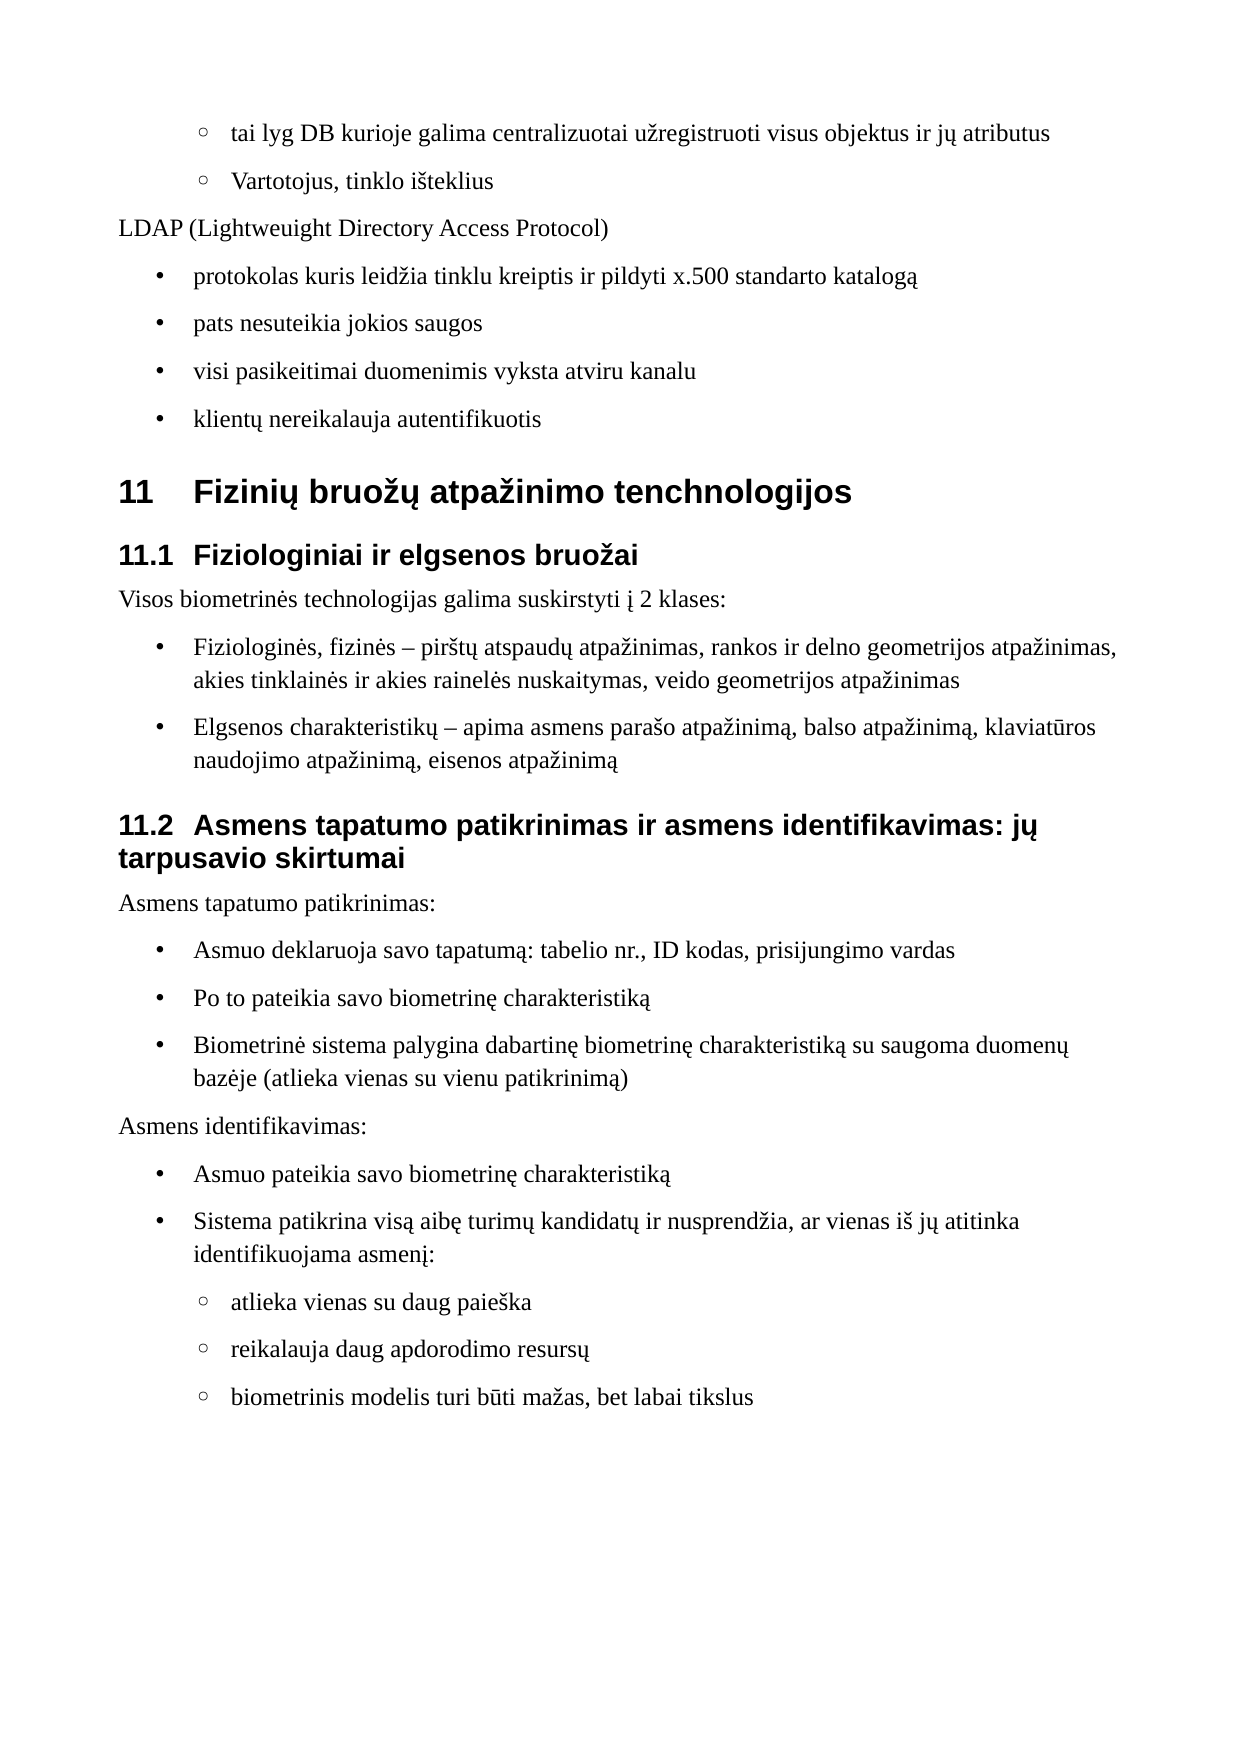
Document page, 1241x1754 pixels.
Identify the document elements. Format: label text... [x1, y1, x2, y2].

list klientų nereikalauja autentifikuotis [156, 404, 1122, 432]
subtitle Asmens tapatumo patikrinimas ir asmens identifikavimas: jų tarpusavio skirtumai [118, 808, 1122, 875]
list visi pasikeitimai duomenimis vyksta atviru kanalu [156, 356, 1122, 385]
list biometrinis modelis turi būti mažas, bet labai tikslus [193, 1382, 1122, 1411]
list Sistema patikrina visą aibę turimų kandidatų ir nusprendžia, ar vienas iš jų atitinka identifikuojama asmenį: [156, 1206, 1122, 1268]
text LDAP (Lightweuight Directory Access Protocol) [118, 213, 1122, 242]
text Asmens identifikavimas: [118, 1111, 1122, 1140]
list Asmuo deklaruoja savo tapatumą: tabelio nr., ID kodas, prisijungimo vardas [156, 935, 1122, 964]
list Po to pateikia savo biometrinę charakteristiką [156, 983, 1122, 1012]
list Fiziologinės, fizinės – pirštų atspaudų atpažinimas, rankos ir delno geometrijos atpažinimas, akies tinklainės ir akies rainelės nuskaitymas, veido geometrijos atpažinimas [156, 632, 1122, 693]
list protokolas kuris leidžia tinklu kreiptis ir pildyti x.500 standarto katalogą [156, 261, 1122, 290]
list pats nesuteikia jokios saugos [156, 308, 1122, 337]
list atlieka vienas su daug paieška [193, 1287, 1122, 1316]
list Asmuo pateikia savo biometrinę charakteristiką [156, 1159, 1122, 1187]
list Elgsenos charakteristikų – apima asmens parašo atpažinimą, balso atpažinimą, klaviatūros naudojimo atpažinimą, eisenos atpažinimą [156, 712, 1122, 774]
list tai lyg DB kurioje galima centralizuotai užregistruoti visus objektus ir jų atributus [193, 118, 1122, 147]
list Biometrinė sistema palygina dabartinę biometrinę charakteristiką su saugoma duomenų bazėje (atlieka vienas su vienu patikrinimą) [156, 1030, 1122, 1092]
list Vartotojus, tinklo išteklius [193, 166, 1122, 194]
subtitle Fiziologiniai ir elgsenos bruožai [118, 538, 1122, 572]
subtitle Fizinių bruožų atpažinimo tenchnologijos [118, 472, 1122, 511]
list reikalauja daug apdorodimo resursų [193, 1334, 1122, 1363]
text Visos biometrinės technologijas galima suskirstyti į 2 klases: [118, 584, 1122, 613]
text Asmens tapatumo patikrinimas: [118, 888, 1122, 916]
